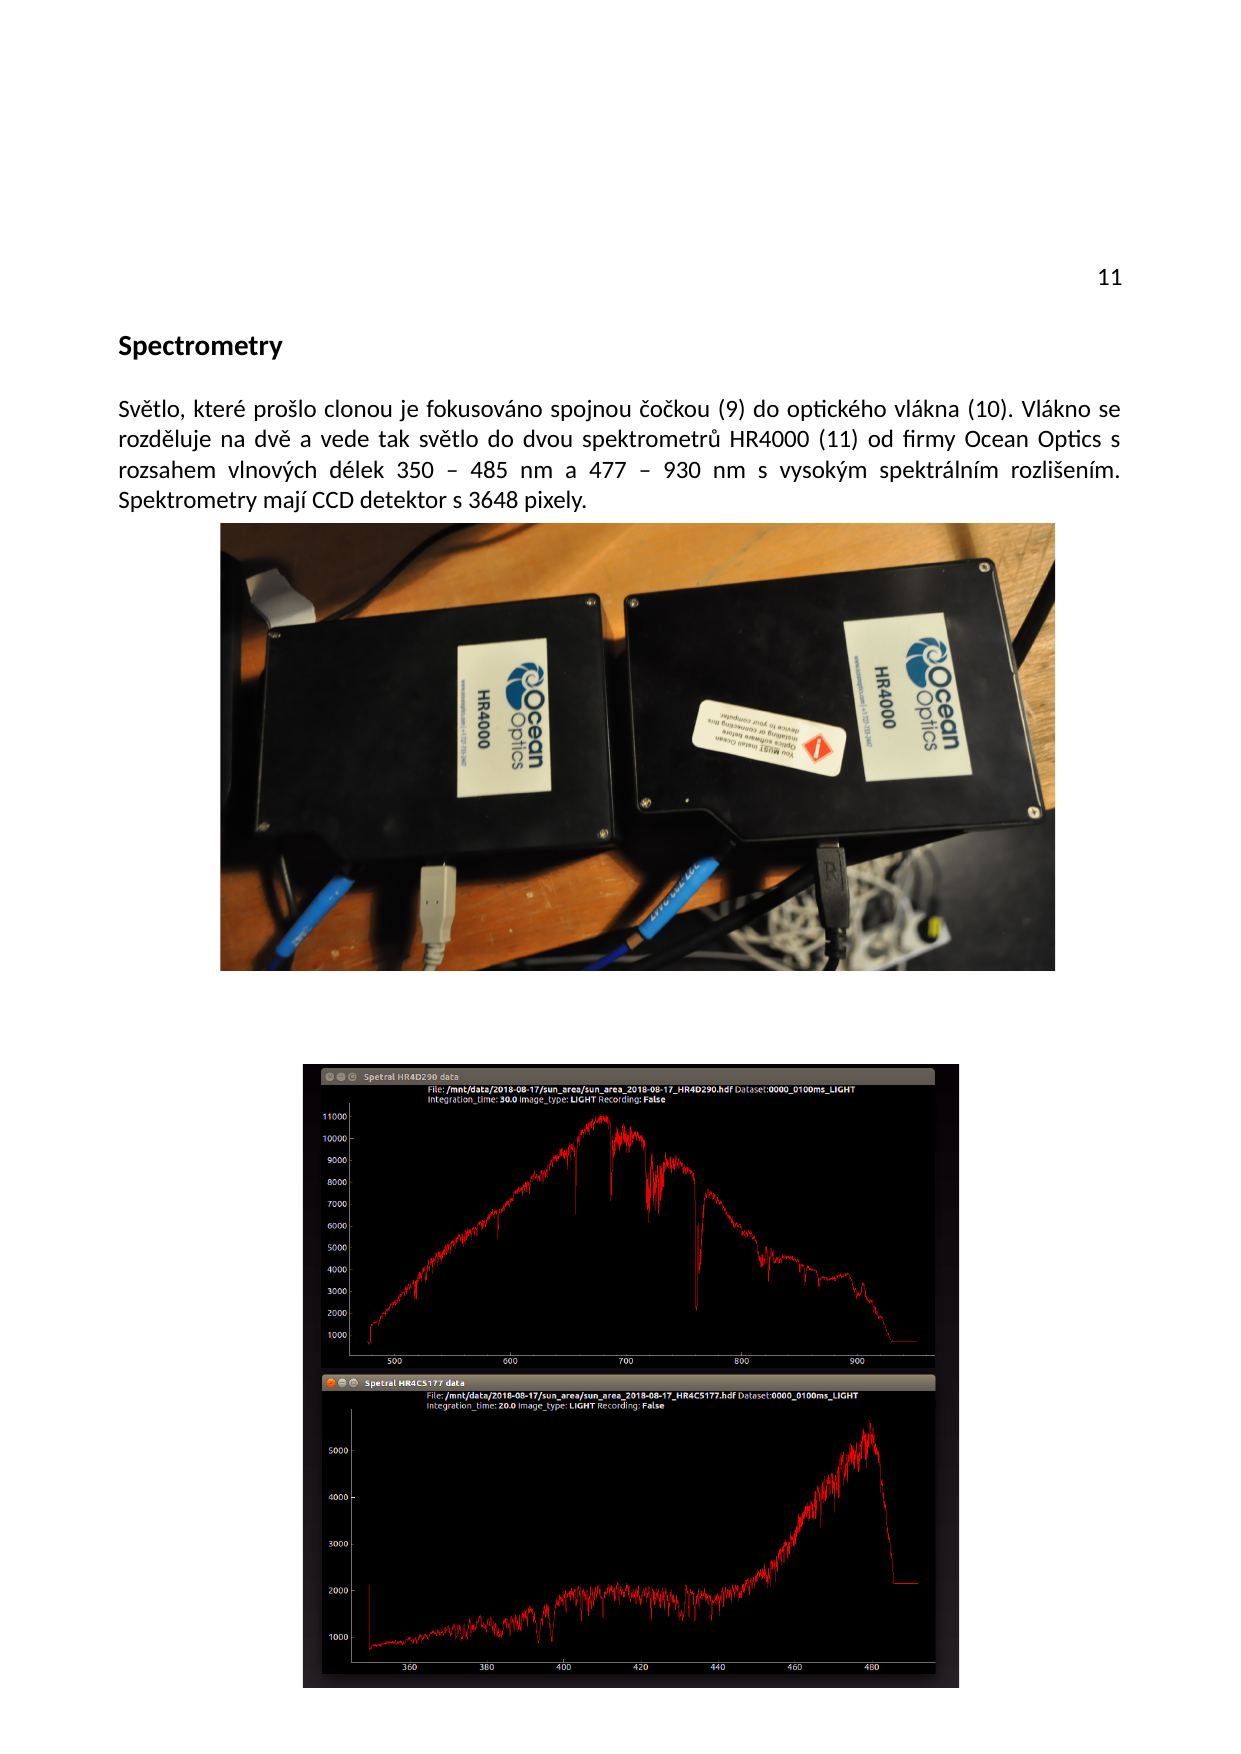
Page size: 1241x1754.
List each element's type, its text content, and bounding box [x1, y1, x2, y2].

picture [220, 523, 1056, 971]
picture [757, 1064, 910, 1688]
text Světlo, které prošlo clonou je fokusováno spojnou čočkou (9) do optického vlákna (10). Vlákno se rozděluje na dvě a vede tak světlo do dvou spektrometrů HR4000 (11) od firmy Ocean Optics s rozsahem vlnových délek 350 – 485 nm a 477 – 930 nm s vysokým spektrálním rozlišením. Spektrometry mají CCD detektor s 3648 pixely. [118, 393, 1122, 515]
text 11 [118, 261, 1122, 291]
text Spectrometry [118, 327, 1122, 393]
